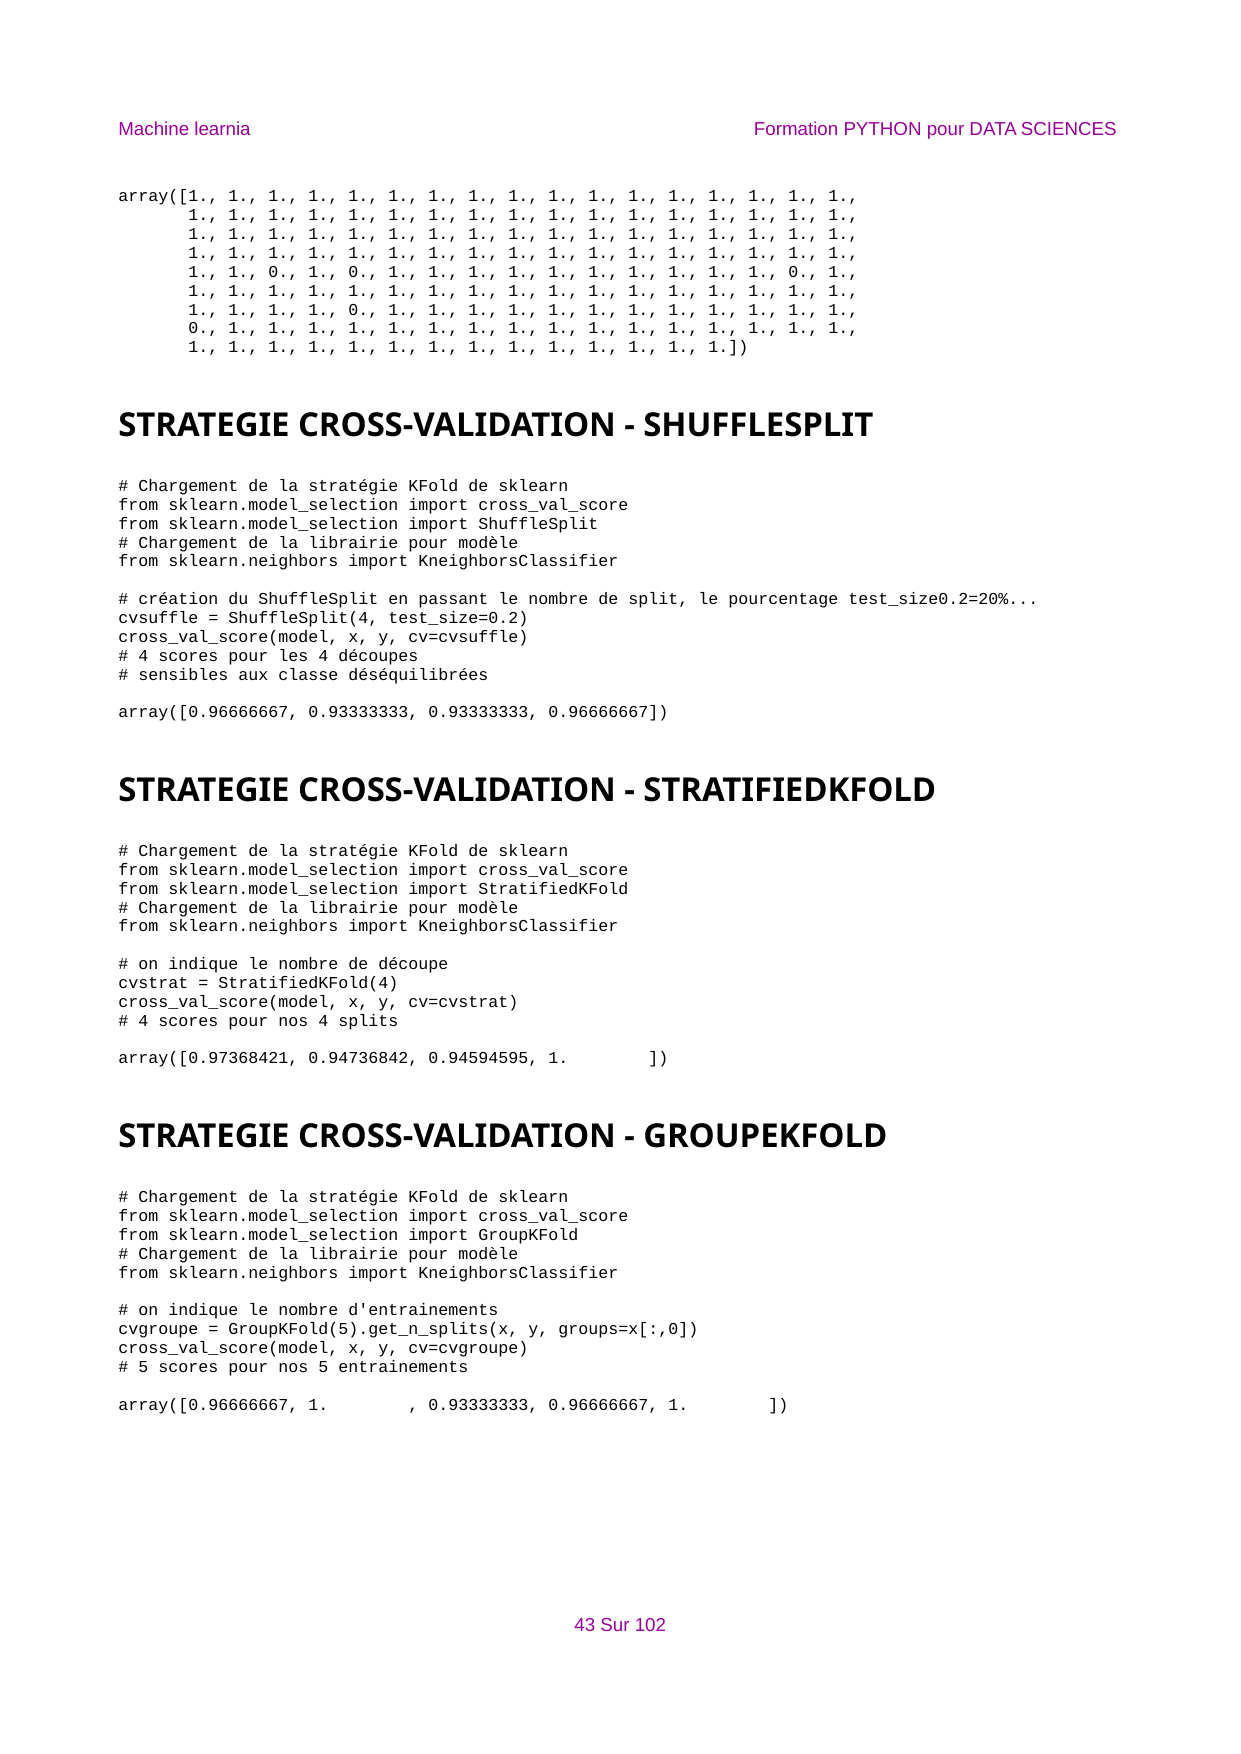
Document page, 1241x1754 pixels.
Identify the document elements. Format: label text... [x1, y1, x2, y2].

text cvstrat = StratifiedKFold(4) [118, 974, 1122, 993]
text array([0.96666667, 0.93333333, 0.93333333, 0.96666667]) [118, 704, 1122, 723]
text # 4 scores pour nos 4 splits [118, 1012, 1122, 1031]
text from sklearn.neighbors import KneighborsClassifier [118, 918, 1122, 937]
subtitle STRATEGIE CROSS-VALIDATION - STRATIFIEDKFOLD [118, 767, 1122, 811]
text from sklearn.model_selection import cross_val_score [118, 496, 1122, 515]
text # 5 scores pour nos 5 entrainements [118, 1358, 1122, 1377]
text cvsuffle = ShuffleSplit(4, test_size=0.2) [118, 609, 1122, 628]
text # on indique le nombre de découpe [118, 956, 1122, 974]
text 0., 1., 1., 1., 1., 1., 1., 1., 1., 1., 1., 1., 1., 1., 1., 1., 1., [118, 320, 1122, 339]
text # Chargement de la librairie pour modèle [118, 1245, 1122, 1264]
text # 4 scores pour les 4 découpes [118, 647, 1122, 666]
text # Chargement de la stratégie KFold de sklearn [118, 478, 1122, 496]
text from sklearn.model_selection import StratifiedKFold [118, 880, 1122, 899]
text cvgroupe = GroupKFold(5).get_n_splits(x, y, groups=x[:,0]) [118, 1321, 1122, 1339]
text from sklearn.model_selection import ShuffleSplit [118, 515, 1122, 534]
text 1., 1., 1., 1., 1., 1., 1., 1., 1., 1., 1., 1., 1., 1.]) [118, 339, 1122, 358]
text array([0.97368421, 0.94736842, 0.94594595, 1. ]) [118, 1050, 1122, 1069]
text cross_val_score(model, x, y, cv=cvstrat) [118, 993, 1122, 1012]
text 1., 1., 1., 1., 1., 1., 1., 1., 1., 1., 1., 1., 1., 1., 1., 1., 1., [118, 207, 1122, 226]
text array([0.96666667, 1. , 0.93333333, 0.96666667, 1. ]) [118, 1396, 1122, 1415]
text # sensibles aux classe déséquilibrées [118, 666, 1122, 685]
text from sklearn.model_selection import cross_val_score [118, 861, 1122, 880]
text array([1., 1., 1., 1., 1., 1., 1., 1., 1., 1., 1., 1., 1., 1., 1., 1., 1., [118, 188, 1122, 207]
text # création du ShuffleSplit en passant le nombre de split, le pourcentage test_size0.2=20%... [118, 591, 1122, 609]
text cross_val_score(model, x, y, cv=cvgroupe) [118, 1339, 1122, 1358]
text from sklearn.model_selection import GroupKFold [118, 1226, 1122, 1245]
text 1., 1., 1., 1., 1., 1., 1., 1., 1., 1., 1., 1., 1., 1., 1., 1., 1., [118, 226, 1122, 244]
text from sklearn.neighbors import KneighborsClassifier [118, 1264, 1122, 1283]
text # on indique le nombre d'entrainements [118, 1302, 1122, 1321]
text # Chargement de la stratégie KFold de sklearn [118, 843, 1122, 861]
text # Chargement de la stratégie KFold de sklearn [118, 1189, 1122, 1208]
subtitle STRATEGIE CROSS-VALIDATION - GROUPEKFOLD [118, 1113, 1122, 1157]
text 1., 1., 1., 1., 0., 1., 1., 1., 1., 1., 1., 1., 1., 1., 1., 1., 1., [118, 301, 1122, 320]
text from sklearn.model_selection import cross_val_score [118, 1208, 1122, 1226]
text cross_val_score(model, x, y, cv=cvsuffle) [118, 628, 1122, 647]
text # Chargement de la librairie pour modèle [118, 534, 1122, 553]
text 1., 1., 1., 1., 1., 1., 1., 1., 1., 1., 1., 1., 1., 1., 1., 1., 1., [118, 244, 1122, 263]
text 1., 1., 0., 1., 0., 1., 1., 1., 1., 1., 1., 1., 1., 1., 1., 0., 1., [118, 263, 1122, 282]
subtitle STRATEGIE CROSS-VALIDATION - SHUFFLESPLIT [118, 402, 1122, 446]
text # Chargement de la librairie pour modèle [118, 899, 1122, 918]
text from sklearn.neighbors import KneighborsClassifier [118, 553, 1122, 572]
text 1., 1., 1., 1., 1., 1., 1., 1., 1., 1., 1., 1., 1., 1., 1., 1., 1., [118, 282, 1122, 301]
